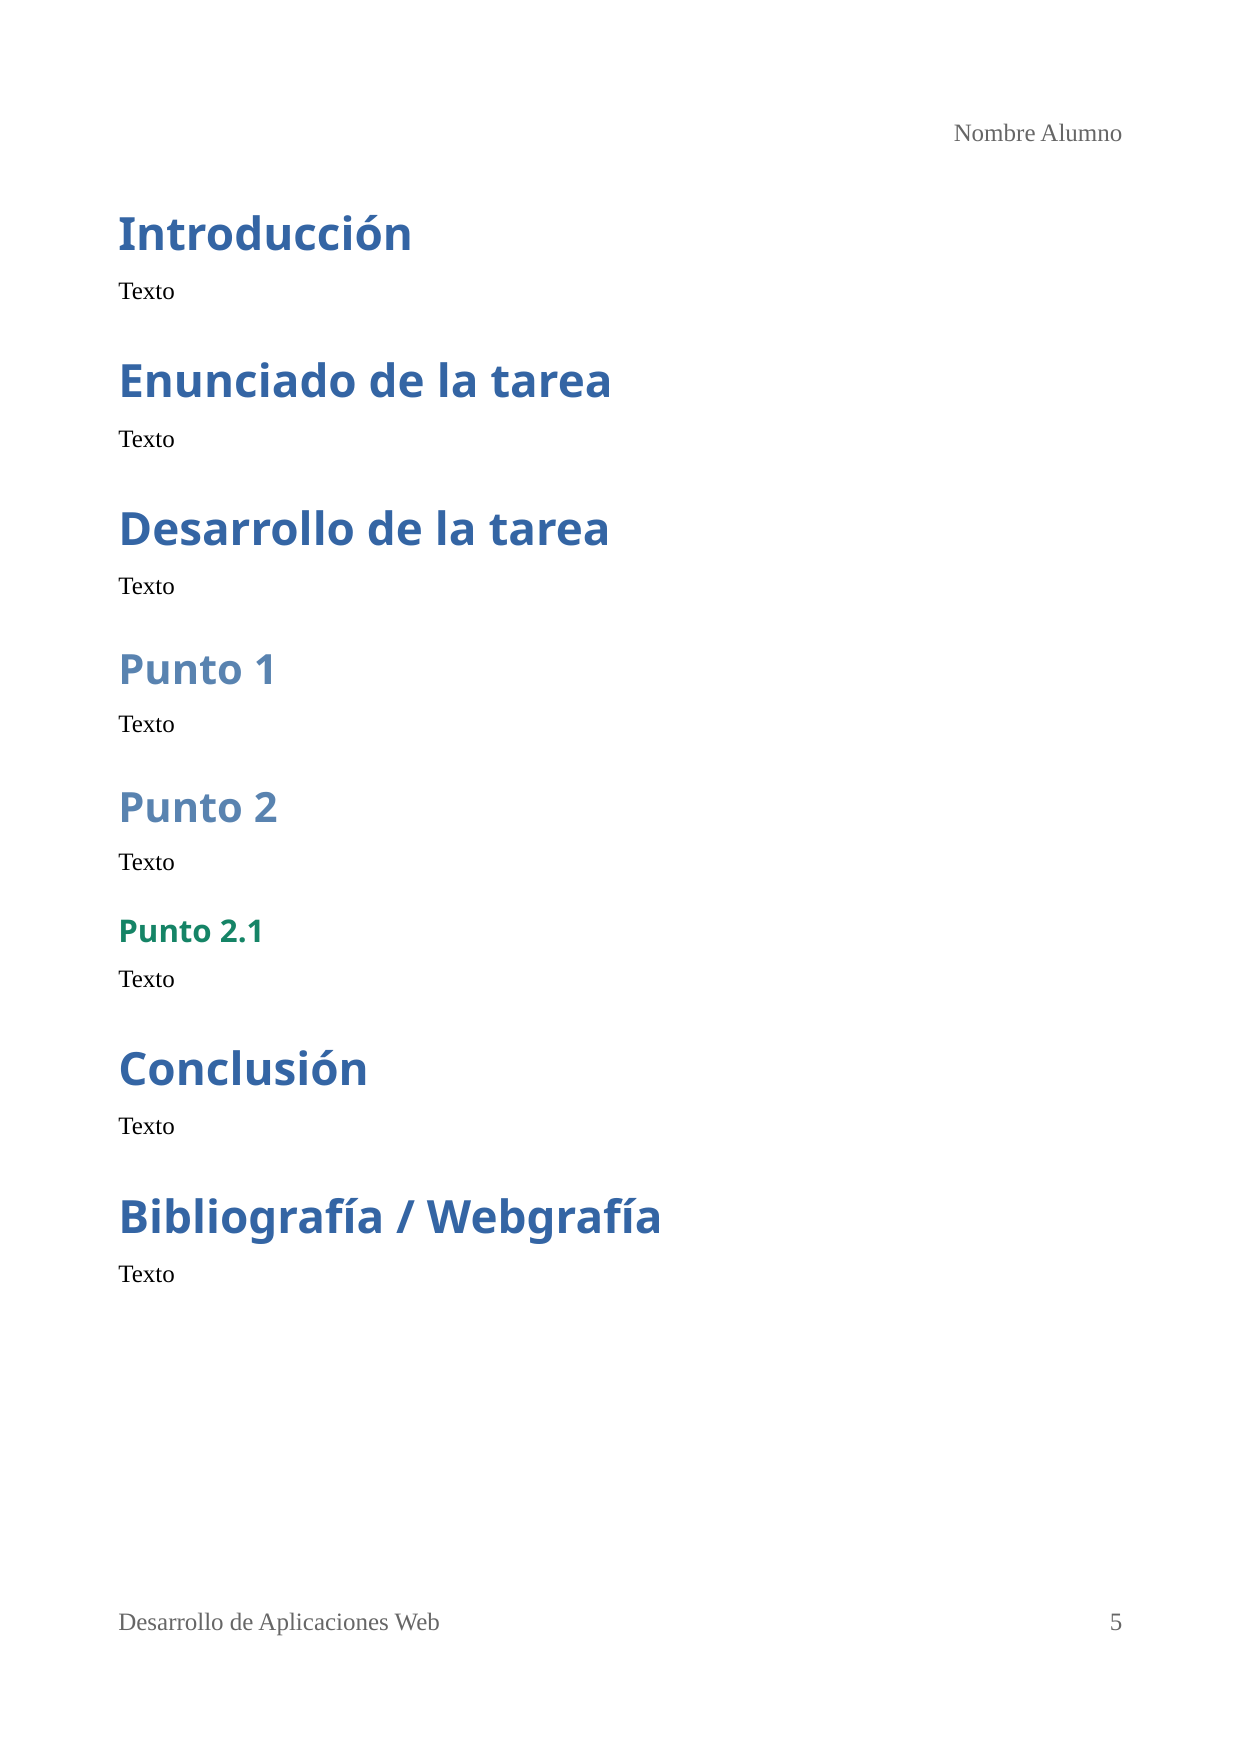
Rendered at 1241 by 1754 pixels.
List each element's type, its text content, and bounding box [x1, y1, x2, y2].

subtitle Conclusión [118, 1037, 1122, 1099]
subtitle Enunciado de la tarea [118, 349, 1122, 411]
subtitle Introducción [118, 201, 1122, 264]
text Texto [118, 276, 1122, 305]
subtitle Punto 2.1 [118, 909, 1122, 951]
subtitle Bibliografía / Webgrafía [118, 1184, 1122, 1246]
text Texto [118, 571, 1122, 600]
subtitle Punto 2 [118, 777, 1122, 834]
text Texto [118, 1259, 1122, 1288]
text Texto [118, 1111, 1122, 1140]
subtitle Punto 1 [118, 640, 1122, 696]
text Texto [118, 424, 1122, 452]
text Texto [118, 964, 1122, 993]
subtitle Desarrollo de la tarea [118, 496, 1122, 559]
text Texto [118, 709, 1122, 738]
text Texto [118, 847, 1122, 875]
